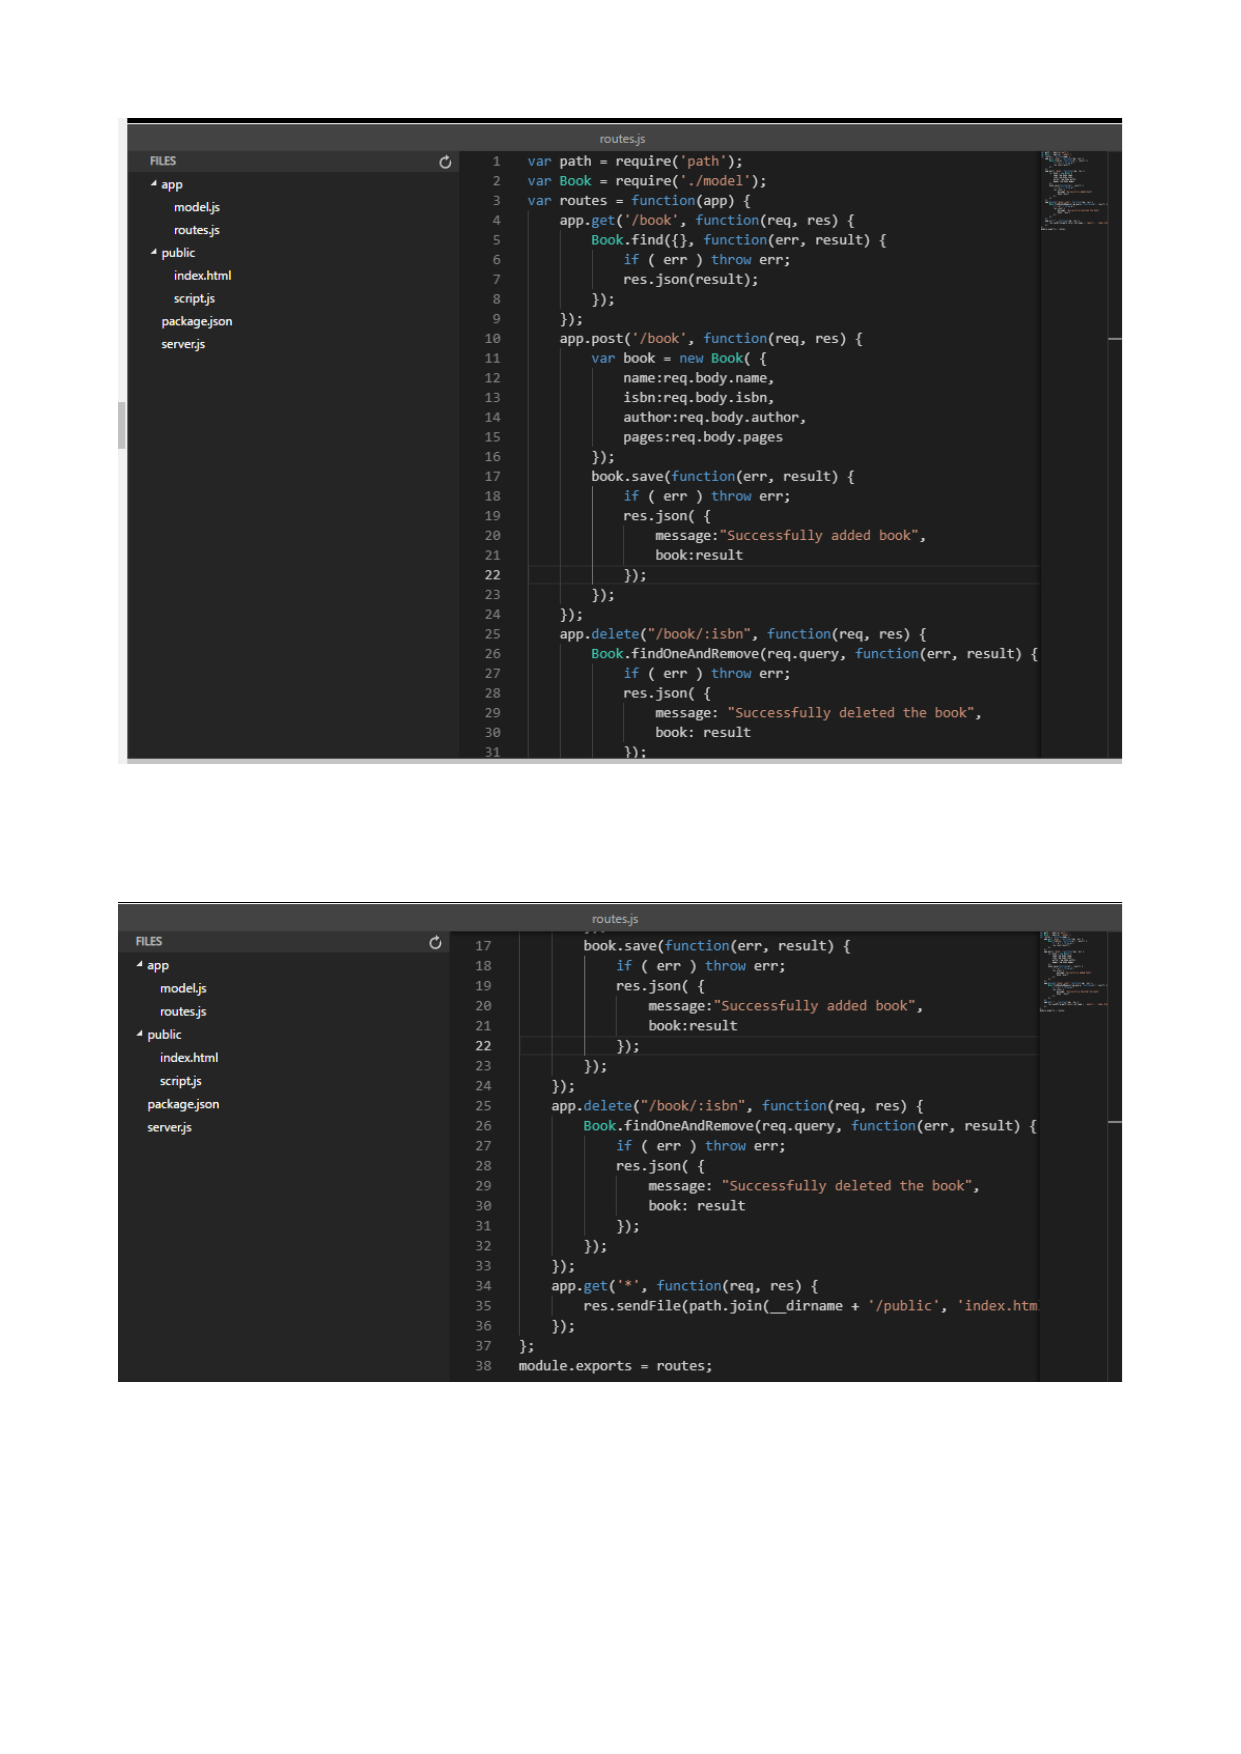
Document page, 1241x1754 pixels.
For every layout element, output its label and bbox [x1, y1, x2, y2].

picture [118, 902, 1123, 1382]
picture [118, 118, 1123, 764]
